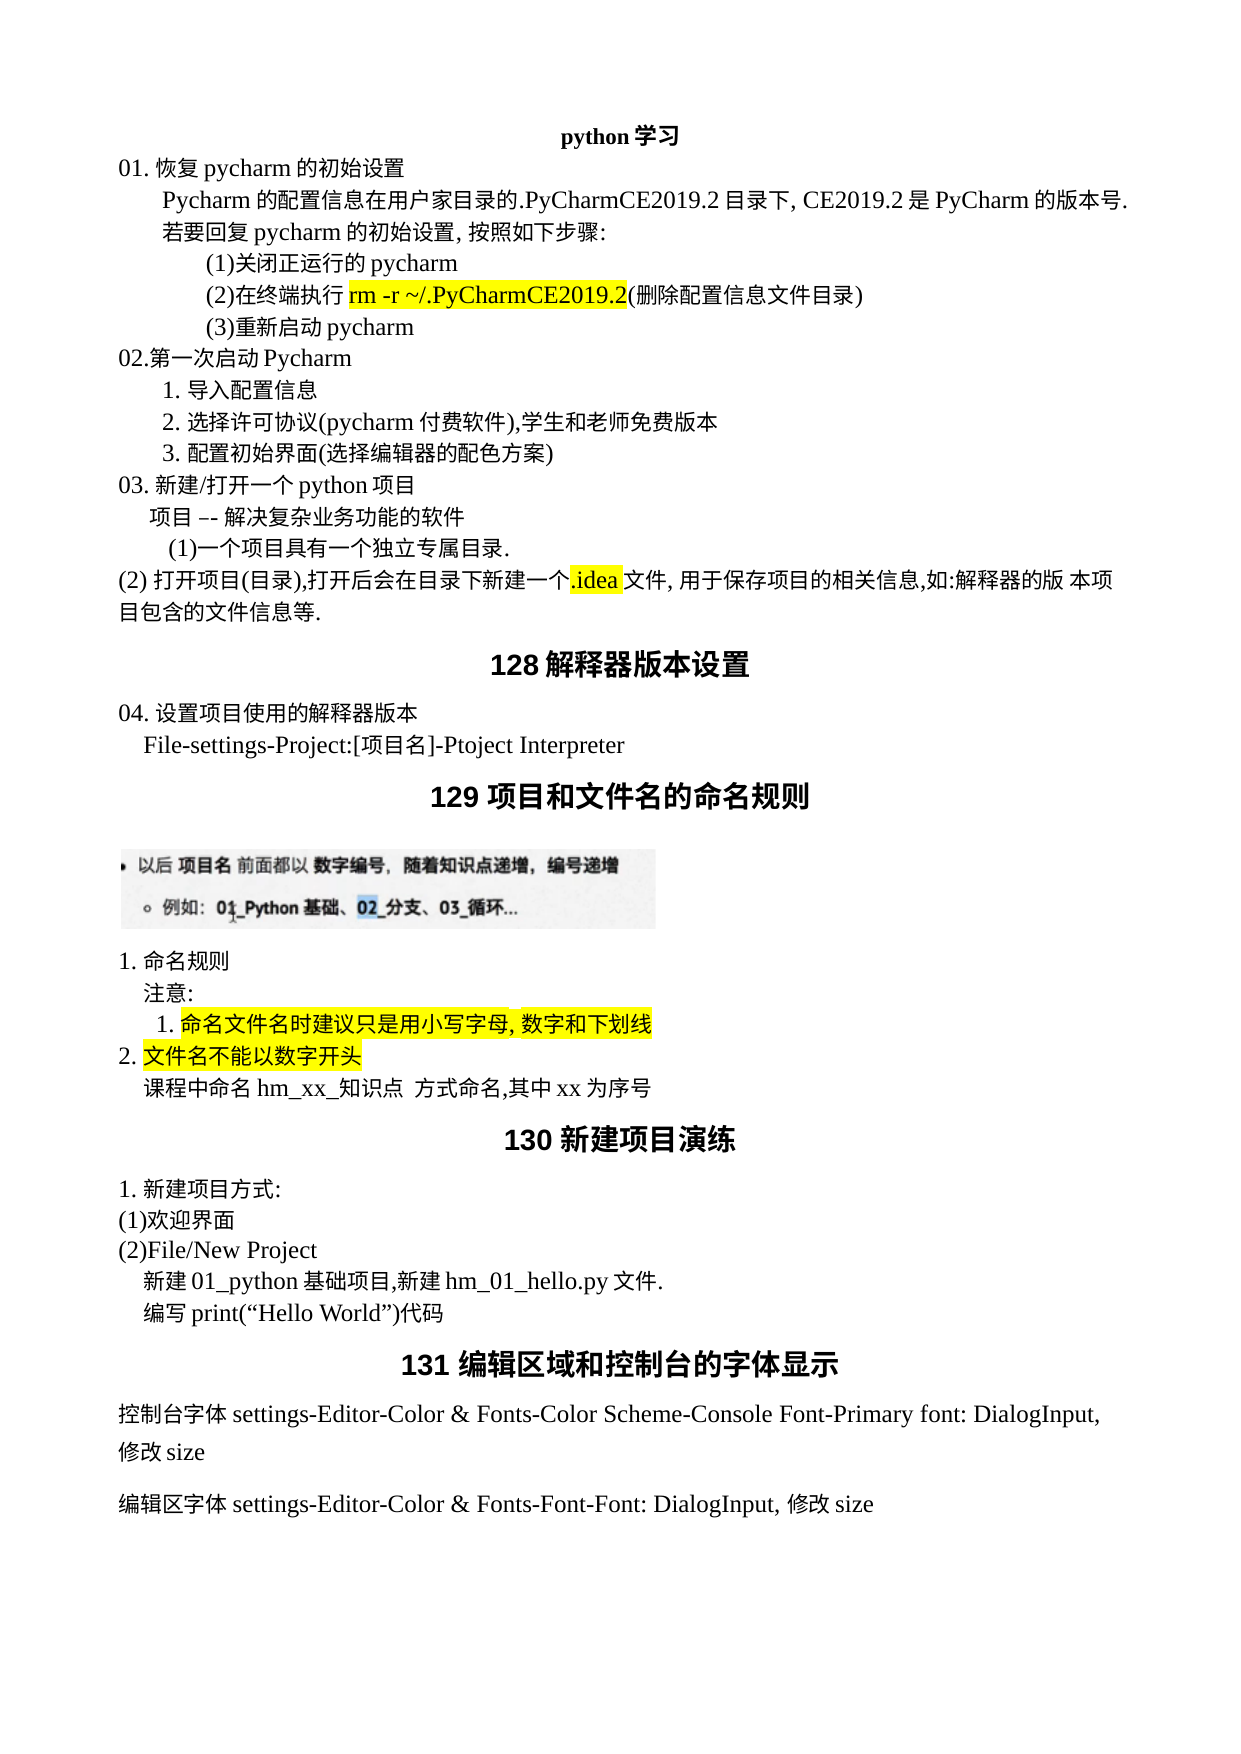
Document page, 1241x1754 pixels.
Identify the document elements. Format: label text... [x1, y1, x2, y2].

text 3. 配置初始界面(选择编辑器的配色方案) [118, 436, 1122, 468]
text 2. 文件名不能以数字开头 [118, 1039, 1122, 1071]
text File-settings-Project:[项目名]-Ptoject Interpreter [118, 728, 1122, 759]
text 1. 导入配置信息 [118, 373, 1122, 405]
text (2)在终端执行rm -r ~/.PyCharmCE2019.2(删除配置信息文件目录) [118, 278, 1122, 310]
text 04. 设置项目使用的解释器版本 [118, 696, 1122, 728]
text (2)File/New Project [118, 1235, 1122, 1264]
text (3)重新启动pycharm [118, 310, 1122, 341]
text 03. 新建/打开一个python项目 [118, 468, 1122, 500]
text 编写print(“Hello World”)代码 [118, 1296, 1122, 1327]
text 2. 选择许可协议(pycharm付费软件),学生和老师免费版本 [118, 405, 1122, 436]
text 控制台字体 settings-Editor-Color & Fonts-Color Scheme-Console Font-Primary font: DialogInput, 修改size [118, 1397, 1122, 1466]
text 课程中命名hm_xx_知识点 方式命名,其中xx为序号 [118, 1071, 1122, 1102]
text (1)欢迎界面 [118, 1203, 1122, 1235]
subtitle 129 项目和文件名的命名规则 [118, 774, 1122, 816]
text 1. 新建项目方式: [118, 1172, 1122, 1203]
text (1)关闭正运行的pycharm [118, 246, 1122, 278]
subtitle 131 编辑区域和控制台的字体显示 [118, 1342, 1122, 1384]
text 注意: [118, 976, 1122, 1007]
text 新建01_python基础项目,新建hm_01_hello.py文件. [118, 1264, 1122, 1296]
text 项目 –- 解决复杂业务功能的软件 [118, 500, 1122, 531]
text 1. 命名规则 [118, 944, 1122, 976]
text 若要回复pycharm的初始设置, 按照如下步骤: [118, 215, 1122, 246]
text 02.第一次启动Pycharm [118, 341, 1122, 373]
subtitle 130 新建项目演练 [118, 1117, 1122, 1159]
subtitle 128解释器版本设置 [118, 641, 1122, 683]
text python学习 [118, 118, 1122, 151]
text (1)一个项目具有一个独立专属目录. [118, 531, 1122, 563]
text Pycharm的配置信息在用户家目录的.PyCharmCE2019.2目录下, CE2019.2是PyCharm的版本号. [118, 183, 1122, 215]
text (2) 打开项目(目录),打开后会在目录下新建一个.idea文件, 用于保存项目的相关信息,如:解释器的版 本项目包含的文件信息等. [118, 563, 1122, 626]
text 1. 命名文件名时建议只是用小写字母, 数字和下划线 [118, 1007, 1122, 1039]
picture [121, 849, 656, 929]
text 编辑区字体 settings-Editor-Color & Fonts-Font-Font: DialogInput, 修改size [118, 1487, 1122, 1519]
text 01. 恢复pycharm的初始设置 [118, 151, 1122, 183]
